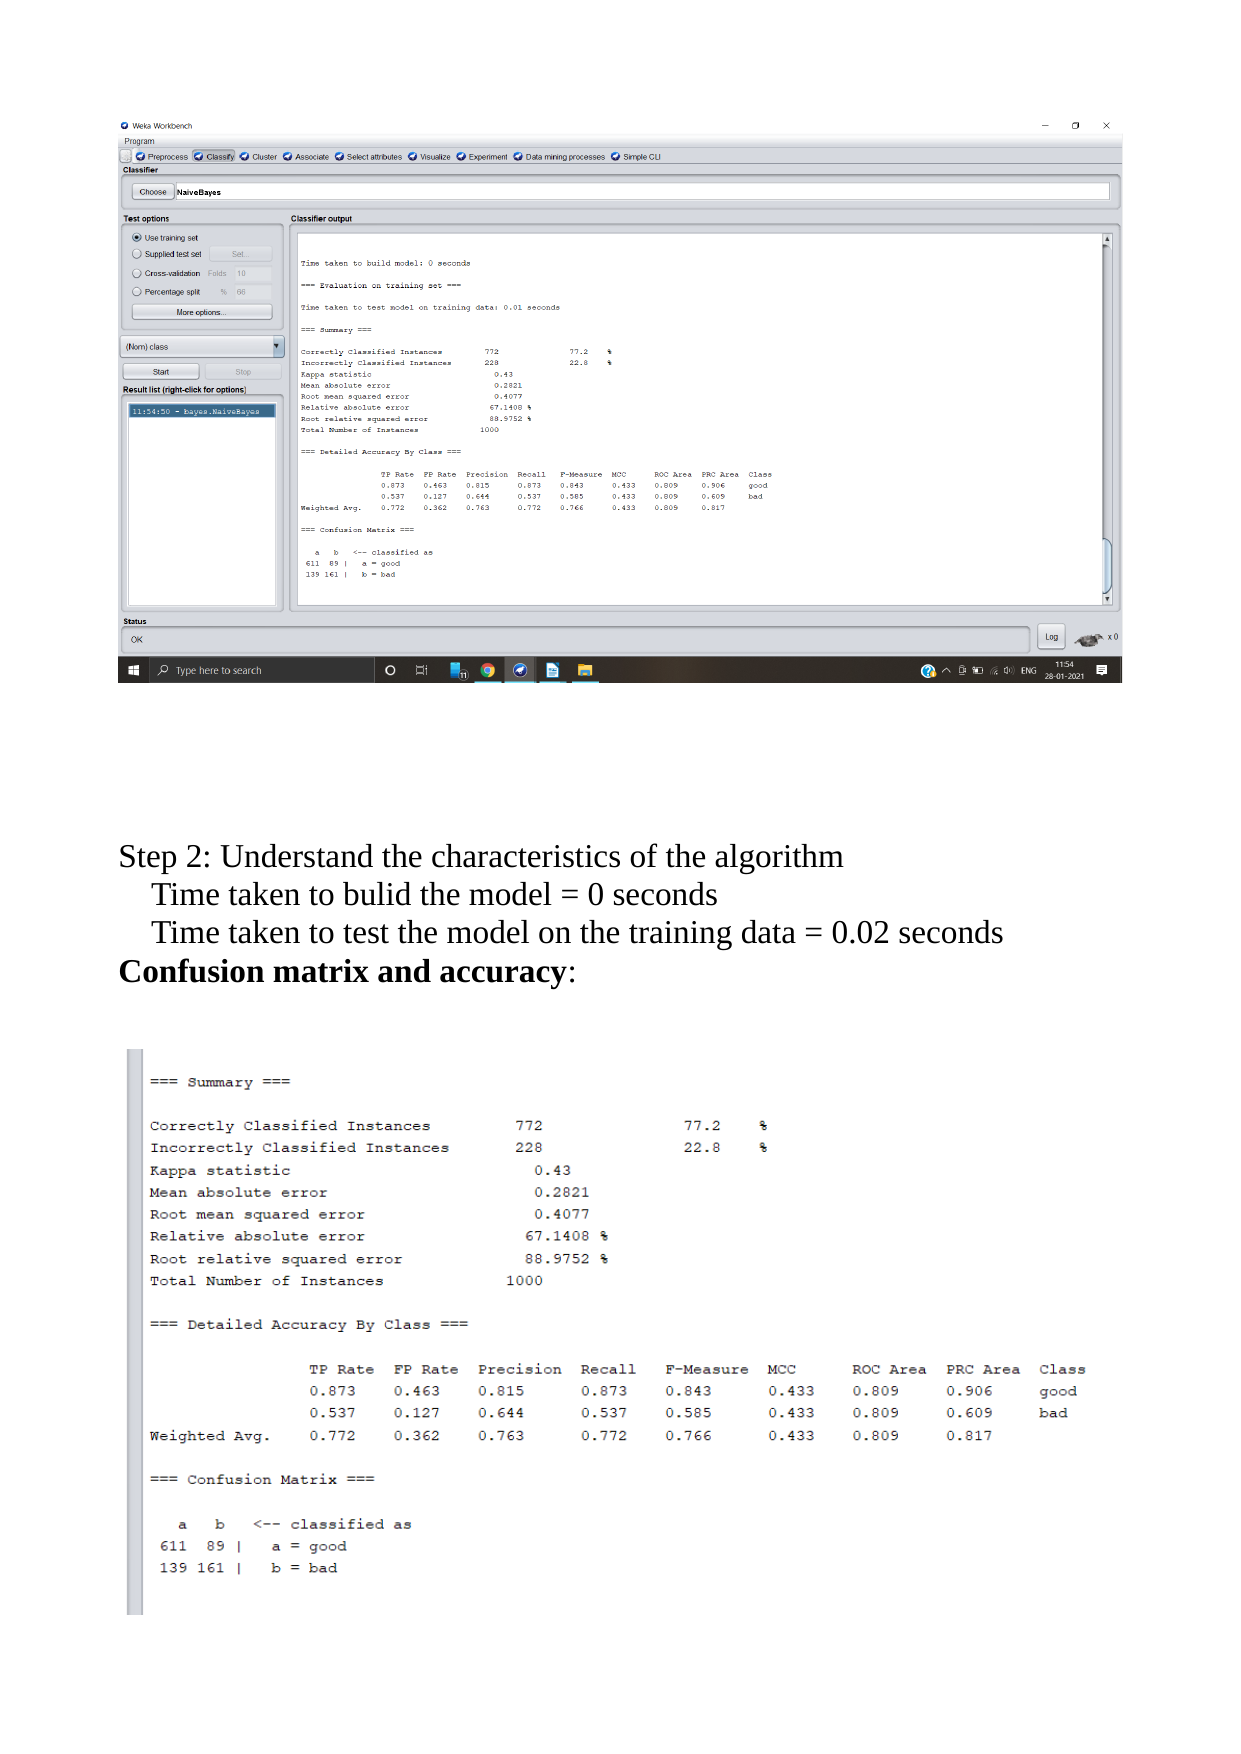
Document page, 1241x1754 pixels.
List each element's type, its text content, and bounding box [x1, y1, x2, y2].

picture [118, 118, 1123, 683]
text Confusion matrix and accuracy: [118, 951, 1122, 989]
text Time taken to bulid the model = 0 seconds [118, 874, 1122, 913]
text Time taken to test the model on the training data = 0.02 seconds [118, 913, 1122, 951]
text Step 2: Understand the characteristics of the algorithm [118, 836, 1122, 874]
picture [126, 1049, 1131, 1615]
